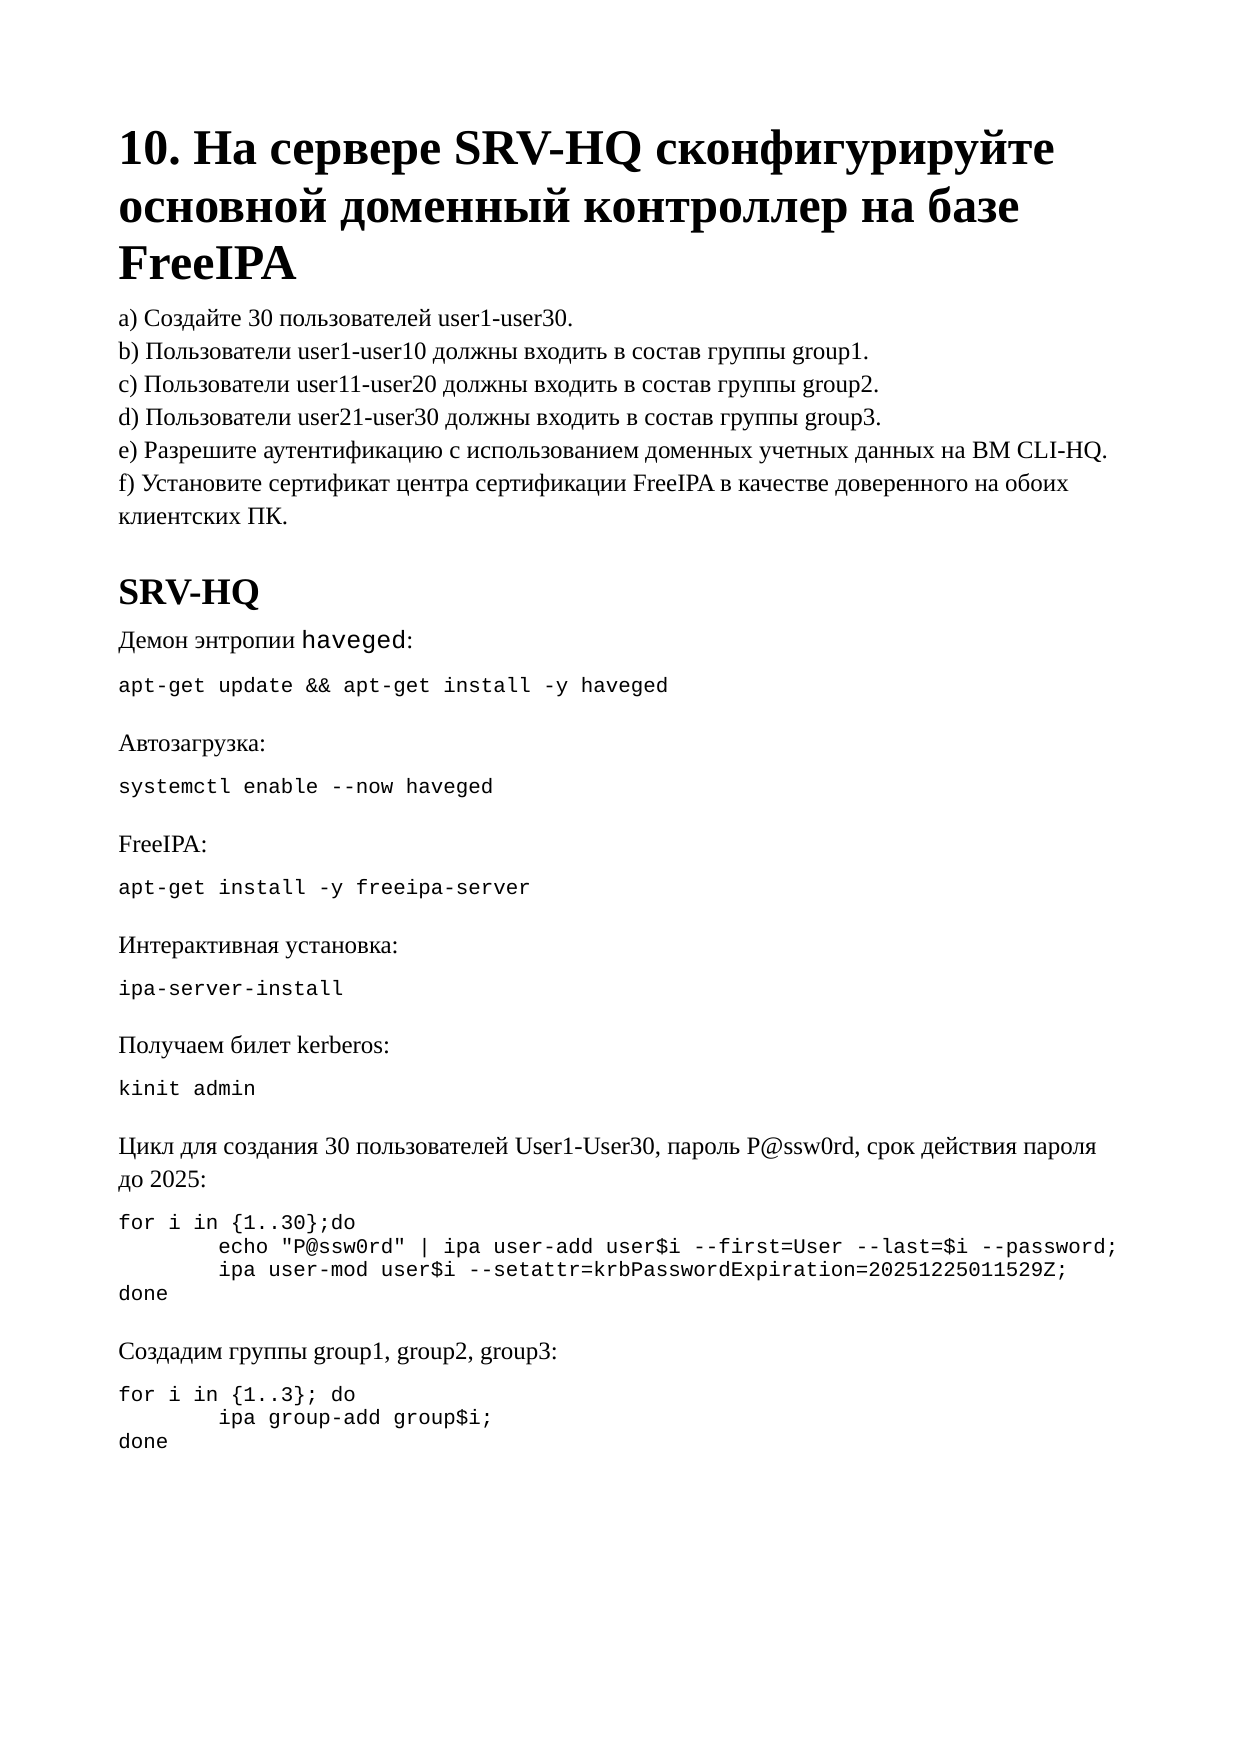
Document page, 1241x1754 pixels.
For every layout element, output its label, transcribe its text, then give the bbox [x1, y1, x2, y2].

text apt-get update && apt-get install -y haveged [118, 675, 1122, 699]
text echo "P@ssw0rd" | ipa user-add user$i --first=User --last=$i --password; [118, 1236, 1122, 1259]
text Автозагрузка: [118, 728, 1122, 757]
text Создадим группы group1, group2, group3: [118, 1336, 1122, 1365]
text FreeIPA: [118, 829, 1122, 858]
text apt-get install -y freeipa-server [118, 877, 1122, 900]
text done [118, 1283, 1122, 1307]
text a) Создайте 30 пользователей user1-user30. b) Пользователи user1-user10 должны входить в состав группы group1. c) Пользователи user11-user20 должны входить в состав группы group2. d) Пользователи user21-user30 должны входить в состав группы group3. e) Разрешите аутентификацию с использованием доменных учетных данных на ВМ CLI-HQ. f) Установите сертификат центра сертификации FreeIPA в качестве доверенного на обоих клиентских ПК. [118, 303, 1122, 530]
text for i in {1..3}; do [118, 1384, 1122, 1407]
subtitle 10. На сервере SRV-HQ сконфигурируйте основной доменный контроллер на базе FreeIPA [118, 118, 1122, 291]
subtitle SRV-HQ [118, 570, 1122, 613]
text Интерактивная установка: [118, 930, 1122, 959]
text systemctl enable --now haveged [118, 776, 1122, 800]
text ipa user-mod user$i --setattr=krbPasswordExpiration=20251225011529Z; [118, 1259, 1122, 1283]
text kinit admin [118, 1078, 1122, 1102]
text done [118, 1431, 1122, 1454]
text Цикл для создания 30 пользователей User1-User30, пароль P@ssw0rd, срок действия пароля до 2025: [118, 1131, 1122, 1193]
text Получаем билет kerberos: [118, 1031, 1122, 1059]
text ipa-server-install [118, 977, 1122, 1001]
text ipa group-add group$i; [118, 1407, 1122, 1431]
text for i in {1..30};do [118, 1212, 1122, 1236]
text Демон энтропии haveged: [118, 625, 1122, 656]
